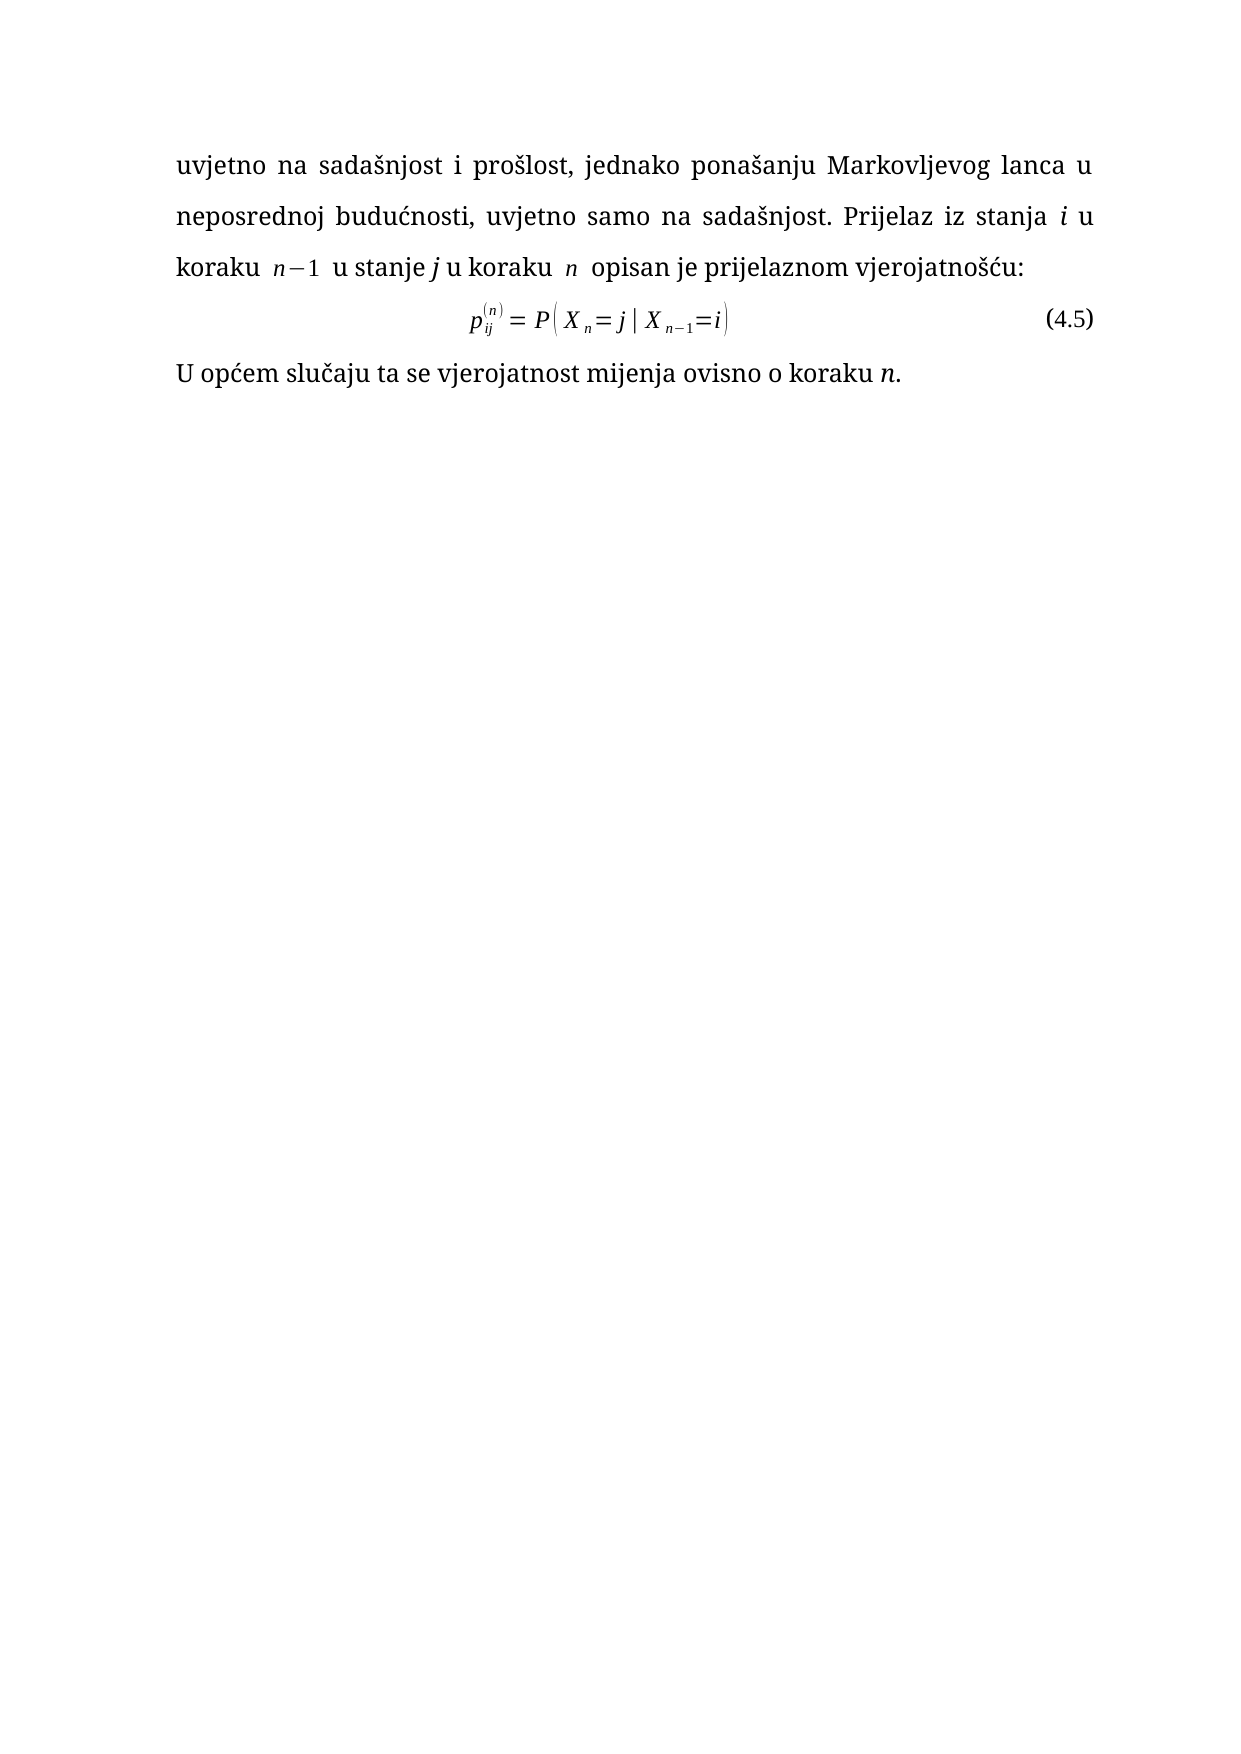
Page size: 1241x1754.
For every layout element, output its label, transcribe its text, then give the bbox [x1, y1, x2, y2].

text (4.5) [176, 301, 1094, 338]
text U općem slučaju ta se vjerojatnost mijenja ovisno o koraku n. [176, 355, 1094, 389]
text Svojstvo u relaciji (4.4) je upravo svojstvo odsustva pamćenja, odnosno Markovljevo svojstvo. Pretpostavimo da se nalazimo u vremenskom trenutku n. Tada vrijeme predstavlja neposrednu budućnost, dok vremena predstavljaju prošlost. Markovljevo svojstvo nam govori da je ponašanje Markovljevog lanca u neposrednoj budućnosti, uvjetno na sadašnjost i prošlost, jednako ponašanju Markovljevog lanca u neposrednoj budućnosti, uvjetno samo na sadašnjost. Prijelaz iz stanja i u koraku u stanje j u koraku opisan je prijelaznom vjerojatnošću: [176, 148, 1094, 284]
